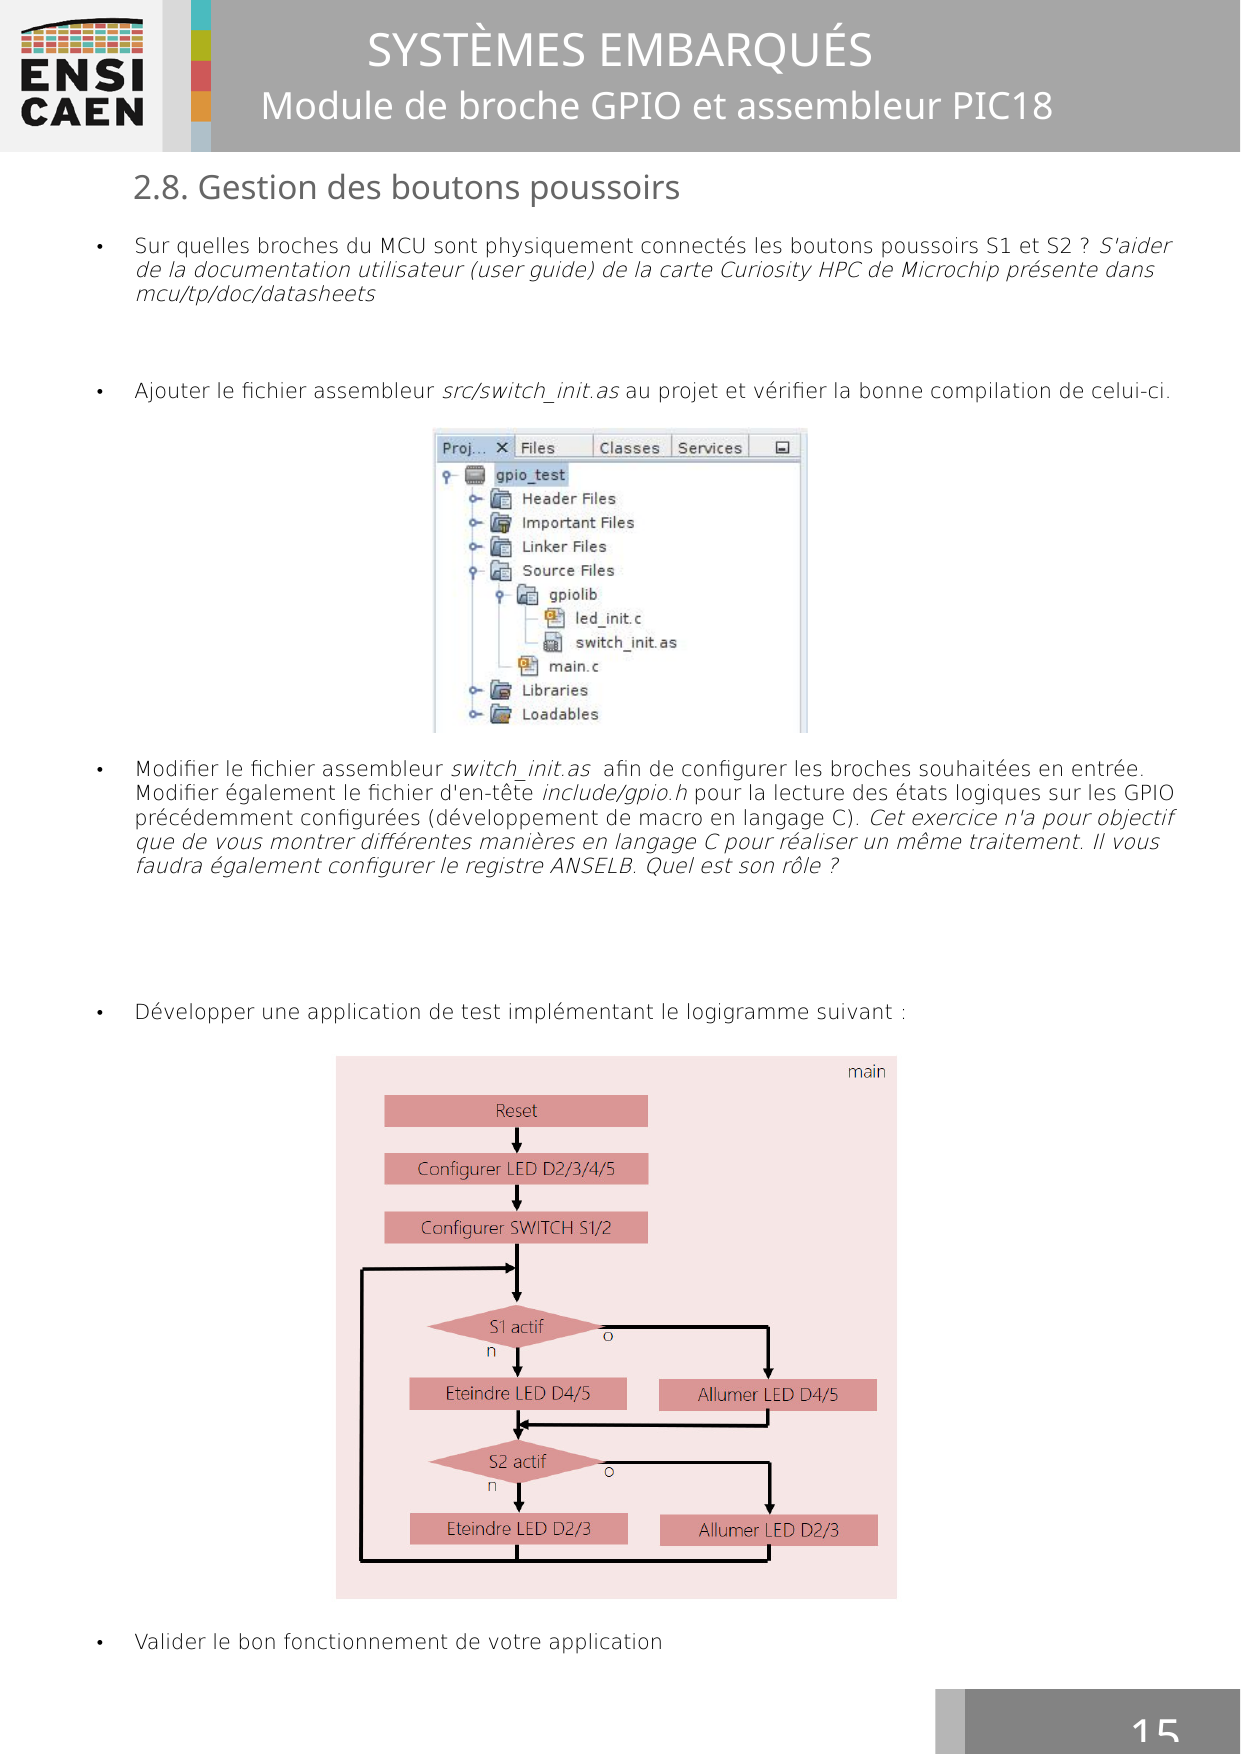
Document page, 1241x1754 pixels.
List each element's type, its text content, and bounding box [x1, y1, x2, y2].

text 2.8. Gestion des boutons poussoirs [59, 164, 1181, 209]
list Sur quelles broches du MCU sont physiquement connectés les boutons poussoirs S1 et S2 ? S'aider de la documentation utilisateur (user guide) de la carte Curiosity HPC de Microchip présente dans mcu/tp/doc/datasheets [97, 234, 1181, 307]
list Ajouter le fichier assembleur src/switch_init.as au projet et vérifier la bonne compilation de celui-ci. [97, 379, 1181, 404]
list Modifier le fichier assembleur switch_init.as afin de configurer les broches souhaitées en entrée. Modifier également le fichier d'en-tête include/gpio.h pour la lecture des états logiques sur les GPIO précédemment configurées (développement de macro en langage C). Cet exercice n'a pour objectif que de vous montrer différentes manières en langage C pour réaliser un même traitement. Il vous faudra également configurer le registre ANSELB. Quel est son rôle ? [97, 757, 1181, 878]
list Valider le bon fonctionnement de votre application [97, 1630, 1181, 1654]
list Développer une application de test implémentant le logigramme suivant : [97, 1000, 1181, 1024]
picture [935, 1689, 1241, 1754]
picture [432, 427, 808, 733]
picture [103, 1048, 1137, 1606]
picture [0, 0, 1241, 152]
